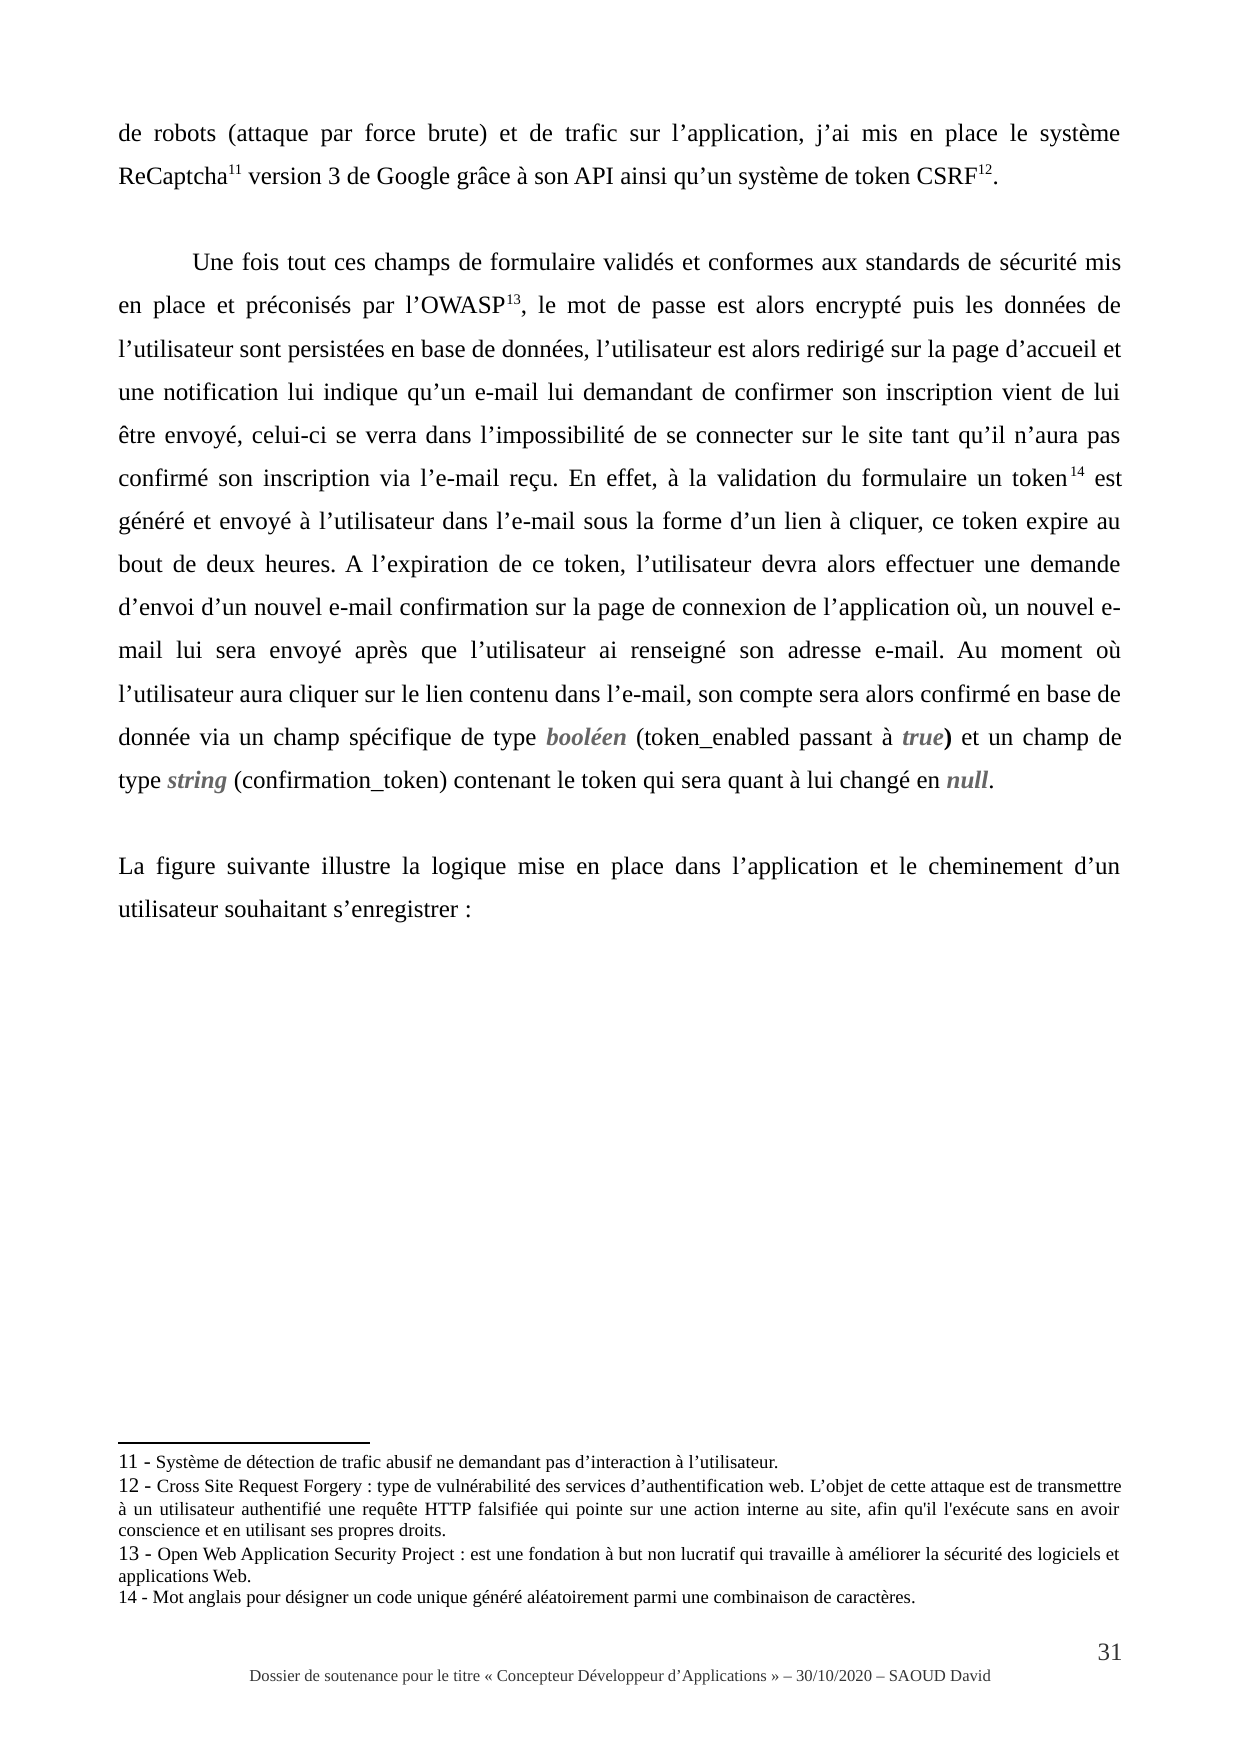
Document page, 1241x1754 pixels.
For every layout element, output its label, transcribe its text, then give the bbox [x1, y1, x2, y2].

text de robots (attaque par force brute) et de trafic sur l’application, j’ai mis en place le système ReCaptcha version 3 de Google grâce à son API ainsi qu’un système de token CSRF. [118, 118, 1122, 190]
text Une fois tout ces champs de formulaire validés et conformes aux standards de sécurité mis en place et préconisés par l’OWASP, le mot de passe est alors encrypté puis les données de l’utilisateur sont persistées en base de données, l’utilisateur est alors redirigé sur la page d’accueil et une notification lui indique qu’un e-mail lui demandant de confirmer son inscription vient de lui être envoyé, celui-ci se verra dans l’impossibilité de se connecter sur le site tant qu’il n’aura pas confirmé son inscription via l’e-mail reçu. En effet, à la validation du formulaire un token est généré et envoyé à l’utilisateur dans l’e-mail sous la forme d’un lien à cliquer, ce token expire au bout de deux heures. A l’expiration de ce token, l’utilisateur devra alors effectuer une demande d’envoi d’un nouvel e-mail confirmation sur la page de connexion de l’application où, un nouvel e-mail lui sera envoyé après que l’utilisateur ai renseigné son adresse e-mail. Au moment où l’utilisateur aura cliquer sur le lien contenu dans l’e-mail, son compte sera alors confirmé en base de donnée via un champ spécifique de type booléen (token_enabled passant à true) et un champ de type string (confirmation_token) contenant le token qui sera quant à lui changé en null. [118, 247, 1122, 794]
text - Open Web Application Security Project : est une fondation à but non lucratif qui travaille à améliorer la sécurité des logiciels et applications Web. [118, 1541, 1122, 1586]
text - Système de détection de trafic abusif ne demandant pas d’interaction à l’utilisateur. [118, 1449, 1122, 1473]
text La figure suivante illustre la logique mise en place dans l’application et le cheminement d’un utilisateur souhaitant s’enregistrer : [118, 851, 1122, 923]
text - Cross Site Request Forgery : type de vulnérabilité des services d’authentification web. L’objet de cette attaque est de transmettre à un utilisateur authentifié une requête HTTP falsifiée qui pointe sur une action interne au site, afin qu'il l'exécute sans en avoir conscience et en utilisant ses propres droits. [118, 1473, 1122, 1541]
text - Mot anglais pour désigner un code unique généré aléatoirement parmi une combinaison de caractères. [118, 1586, 1122, 1608]
